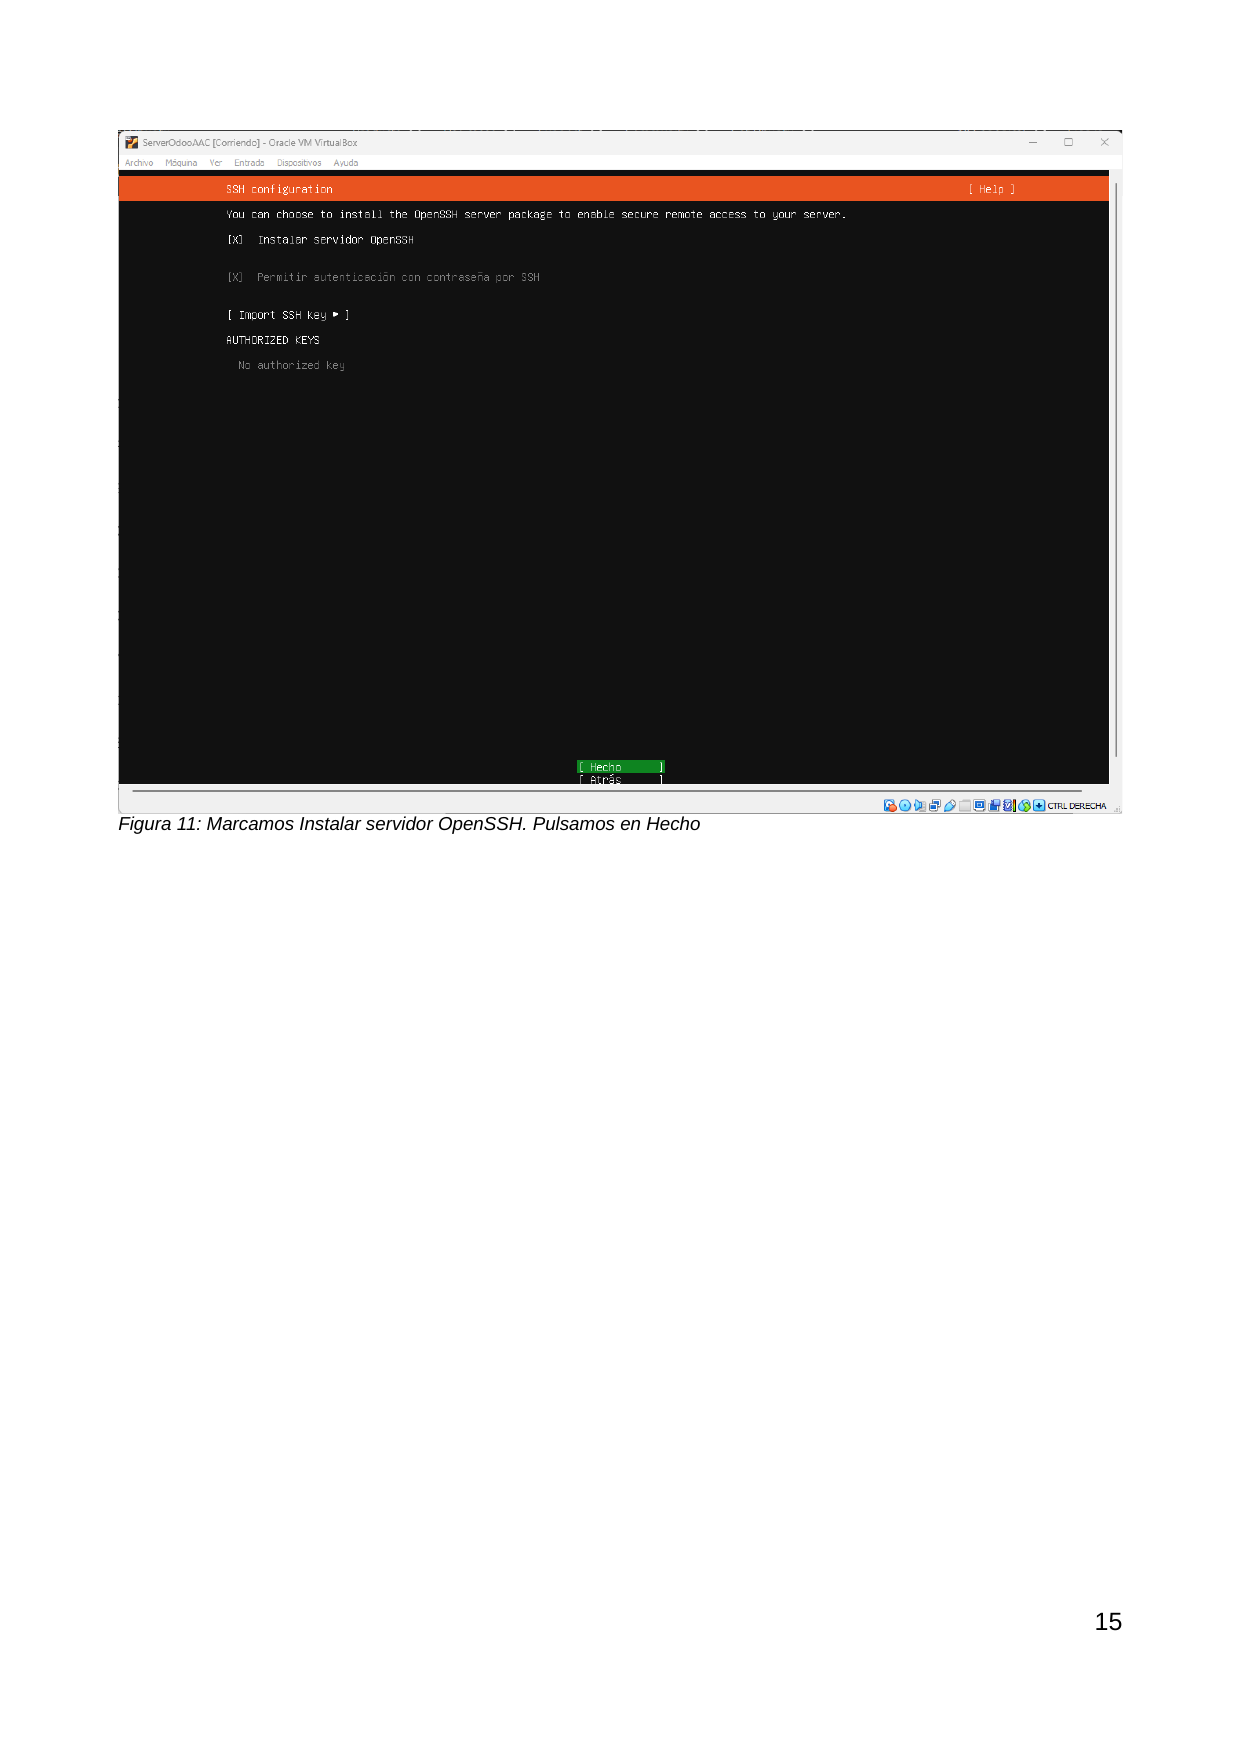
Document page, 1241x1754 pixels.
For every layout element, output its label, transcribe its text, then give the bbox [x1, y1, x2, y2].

text Figura 11: Marcamos Instalar servidor OpenSSH. Pulsamos en Hecho [118, 814, 1122, 835]
picture [118, 130, 1123, 814]
